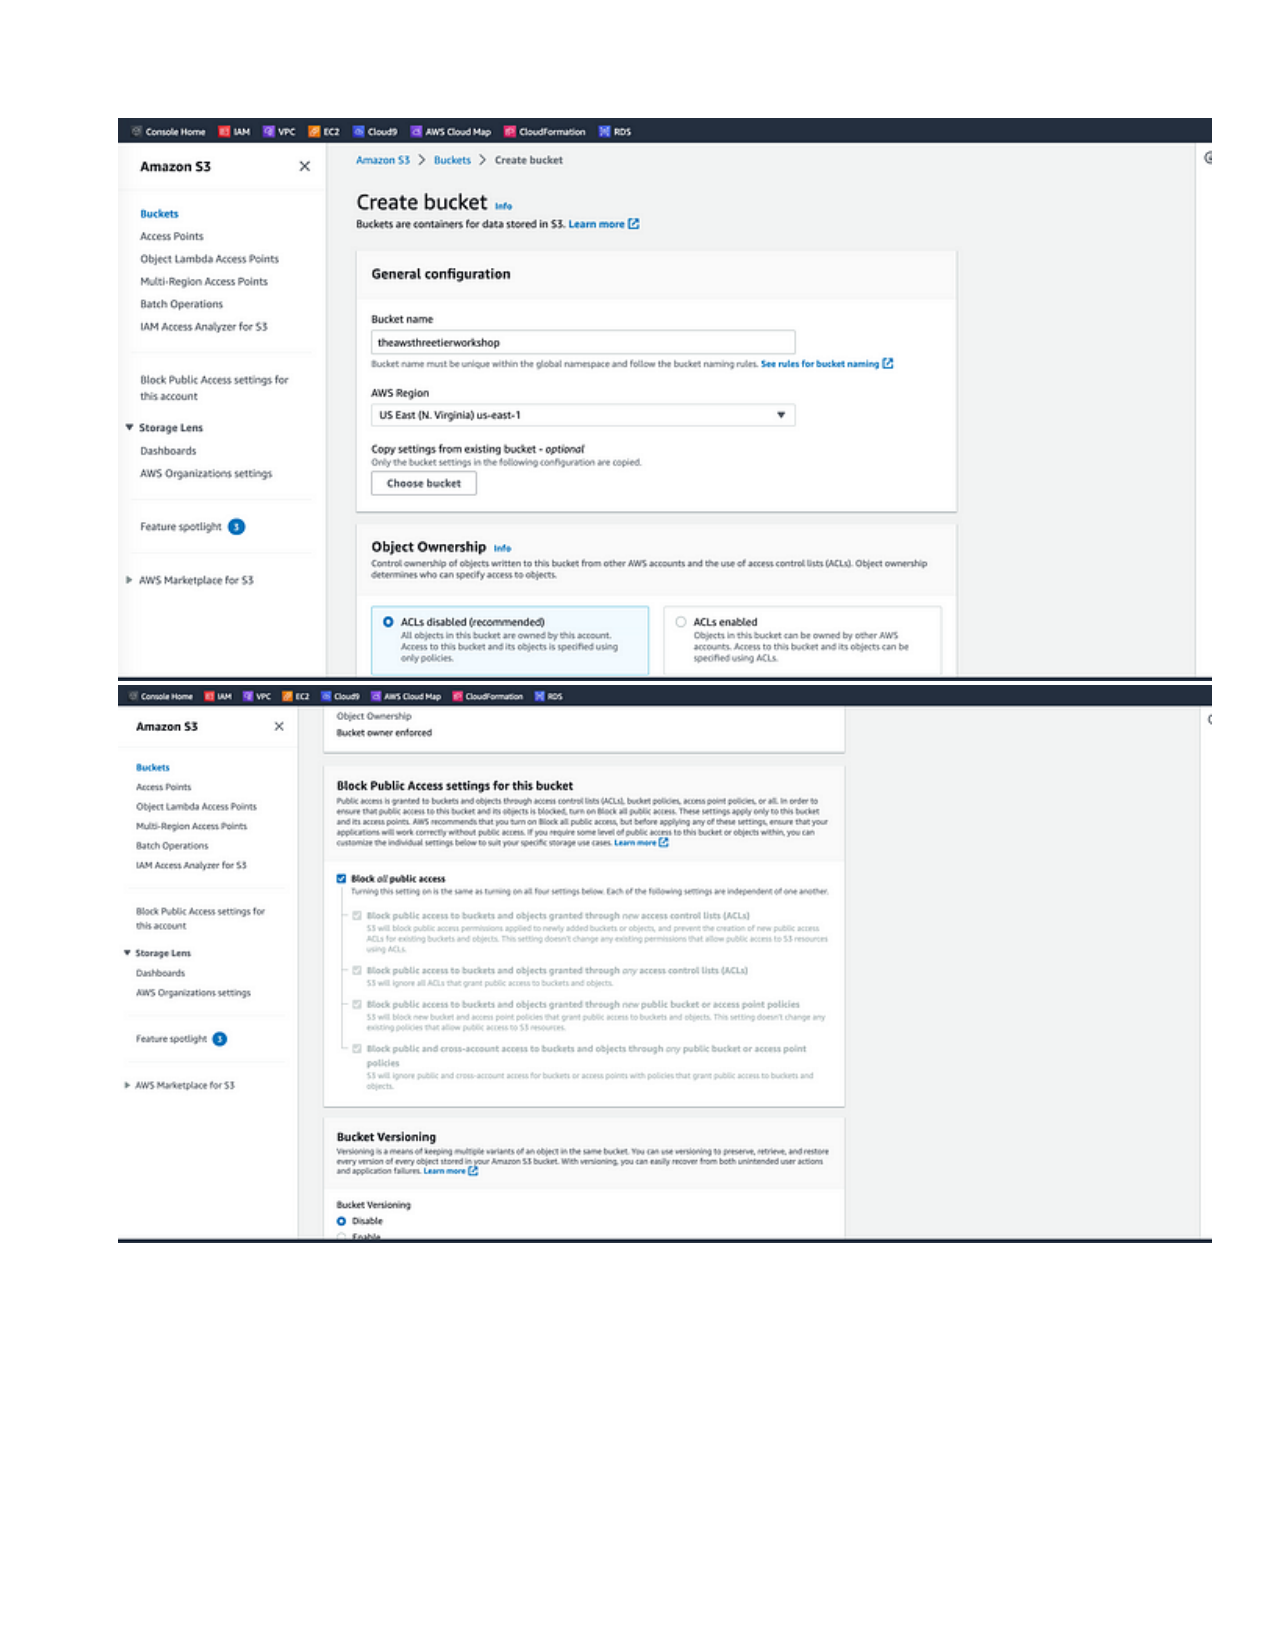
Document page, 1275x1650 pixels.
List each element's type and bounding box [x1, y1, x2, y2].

picture [118, 118, 1212, 681]
picture [118, 685, 1212, 1243]
